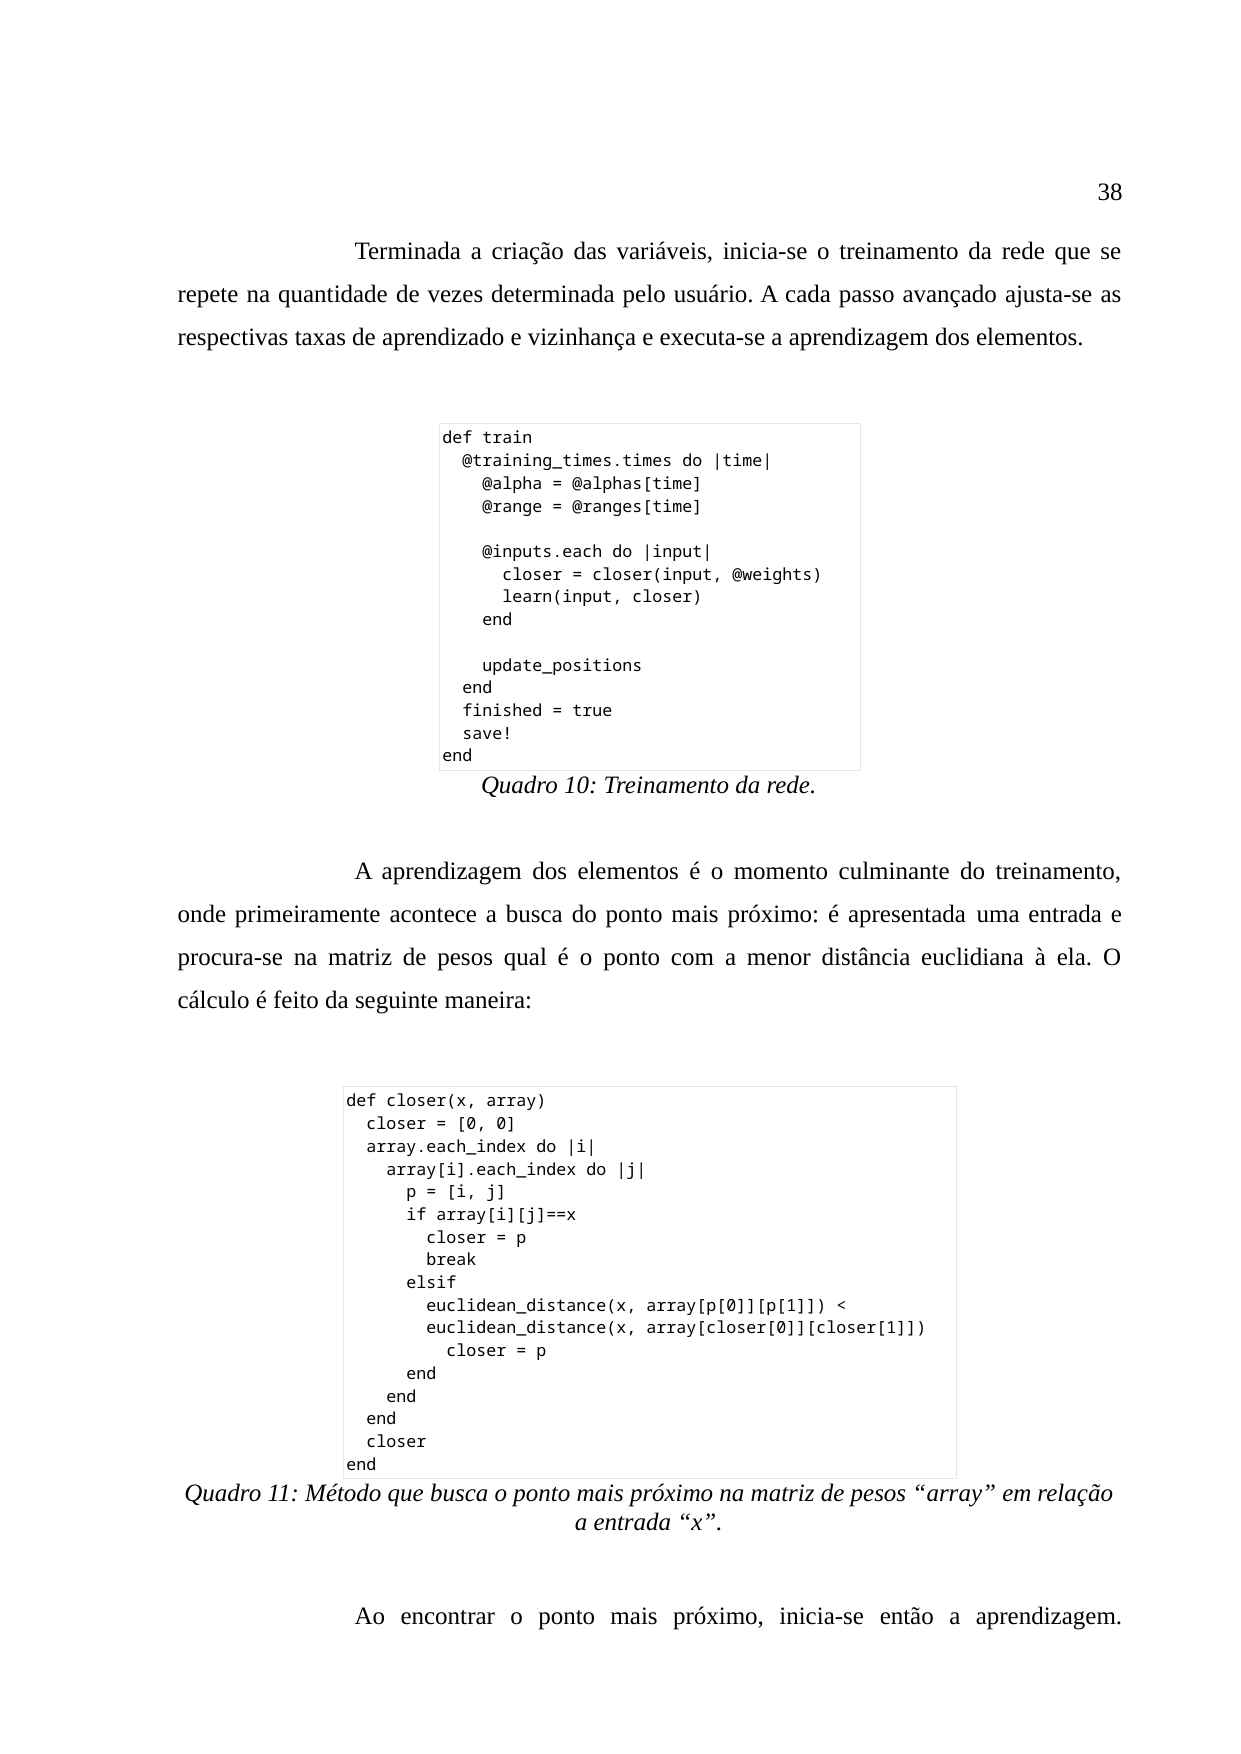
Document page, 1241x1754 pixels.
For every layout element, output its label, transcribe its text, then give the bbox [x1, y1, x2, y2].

text if array[i][j]==x [346, 1202, 953, 1225]
text end [442, 676, 857, 698]
text closer = p [346, 1339, 953, 1361]
text @alpha = @alphas[time] [442, 471, 857, 494]
text Quadro 10: Treinamento da rede. [177, 770, 1122, 798]
text end [346, 1407, 953, 1429]
text A aprendizagem dos elementos é o momento culminante do treinamento, onde primeiramente acontece a busca do ponto mais próximo: é apresentada uma entrada e procura-se na matriz de pesos qual é o ponto com a menor distância euclidiana à ela. O cálculo é feito da seguinte maneira: [177, 856, 1122, 1014]
text end [346, 1384, 953, 1407]
text end [442, 608, 857, 630]
text p = [i, j] [346, 1180, 953, 1202]
text Ao encontrar o ponto mais próximo, inicia-se então a aprendizagem. [177, 1601, 1122, 1630]
text finished = true [442, 698, 857, 721]
text def closer(x, array) [346, 1089, 953, 1112]
text closer = closer(input, @weights) [442, 562, 857, 585]
text array.each_index do |i| [346, 1134, 953, 1157]
text @range = @ranges[time] [442, 494, 857, 517]
text elsif [346, 1271, 953, 1293]
text closer = p [346, 1225, 953, 1248]
text euclidean_distance(x, array[p[0]][p[1]]) < [346, 1293, 953, 1316]
text end [442, 744, 857, 767]
table_header [350, 1536, 949, 1558]
text euclidean_distance(x, array[closer[0]][closer[1]]) [346, 1316, 953, 1339]
text Terminada a criação das variáveis, inicia-se o treinamento da rede que se repete na quantidade de vezes determinada pelo usuário. A cada passo avançado ajusta-se as respectivas taxas de aprendizado e vizinhança e executa-se a aprendizagem dos elementos. [177, 236, 1122, 351]
text closer [346, 1429, 953, 1452]
text end [346, 1361, 953, 1384]
text learn(input, closer) [442, 585, 857, 608]
text closer = [0, 0] [346, 1112, 953, 1134]
text save! [442, 721, 857, 744]
text break [346, 1248, 953, 1271]
text @training_times.times do |time| [442, 449, 857, 471]
text Quadro 11: Método que busca o ponto mais próximo na matriz de pesos “array” em relação a entrada “x”. [177, 1478, 1122, 1536]
text array[i].each_index do |j| [346, 1157, 953, 1180]
text @inputs.each do |input| [442, 539, 857, 562]
text update_positions [442, 653, 857, 676]
text def train [442, 426, 857, 449]
text end [346, 1452, 953, 1475]
